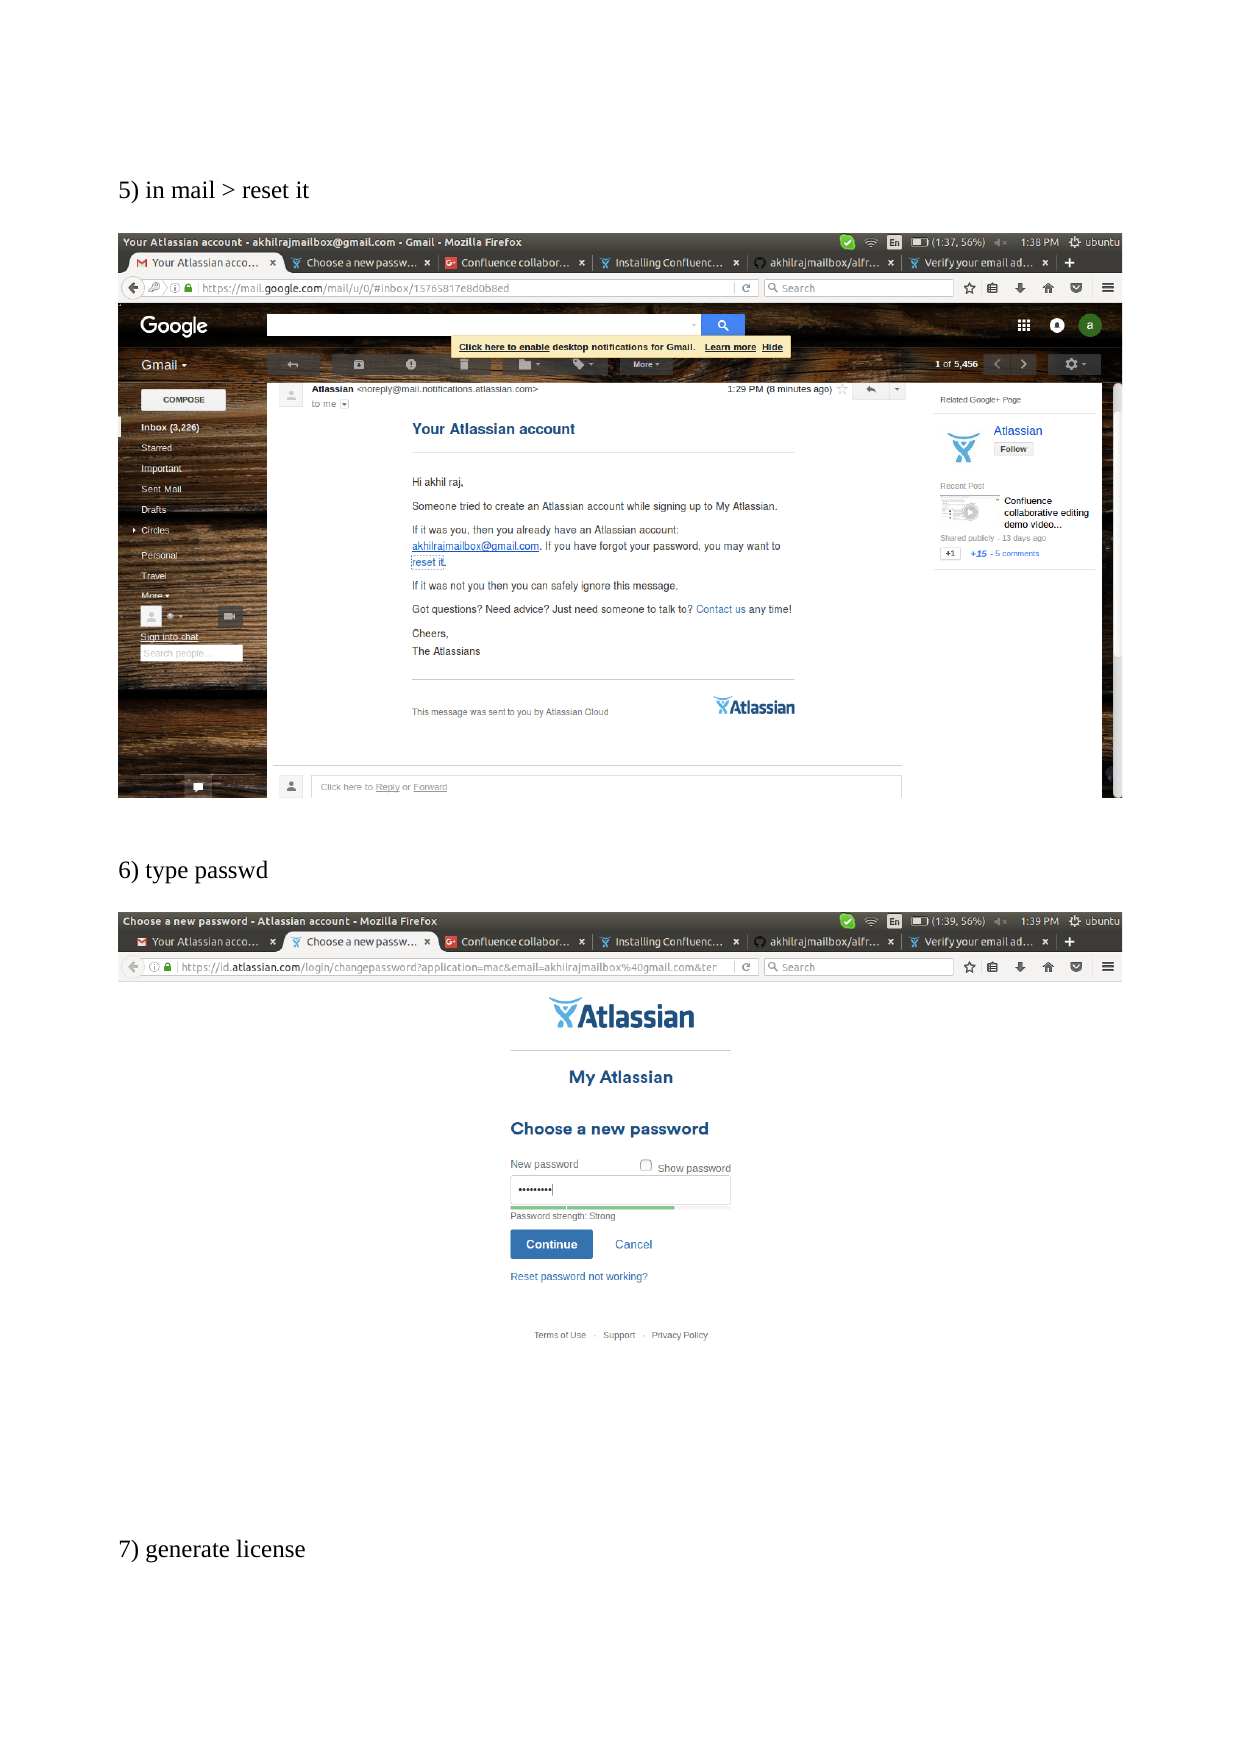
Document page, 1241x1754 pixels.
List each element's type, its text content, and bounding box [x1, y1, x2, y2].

text 5) in mail > reset it [118, 176, 1122, 204]
text 6) type passwd [118, 855, 1122, 884]
picture [118, 912, 1123, 1477]
picture [118, 233, 1123, 798]
text 7) generate license [118, 1534, 1122, 1563]
